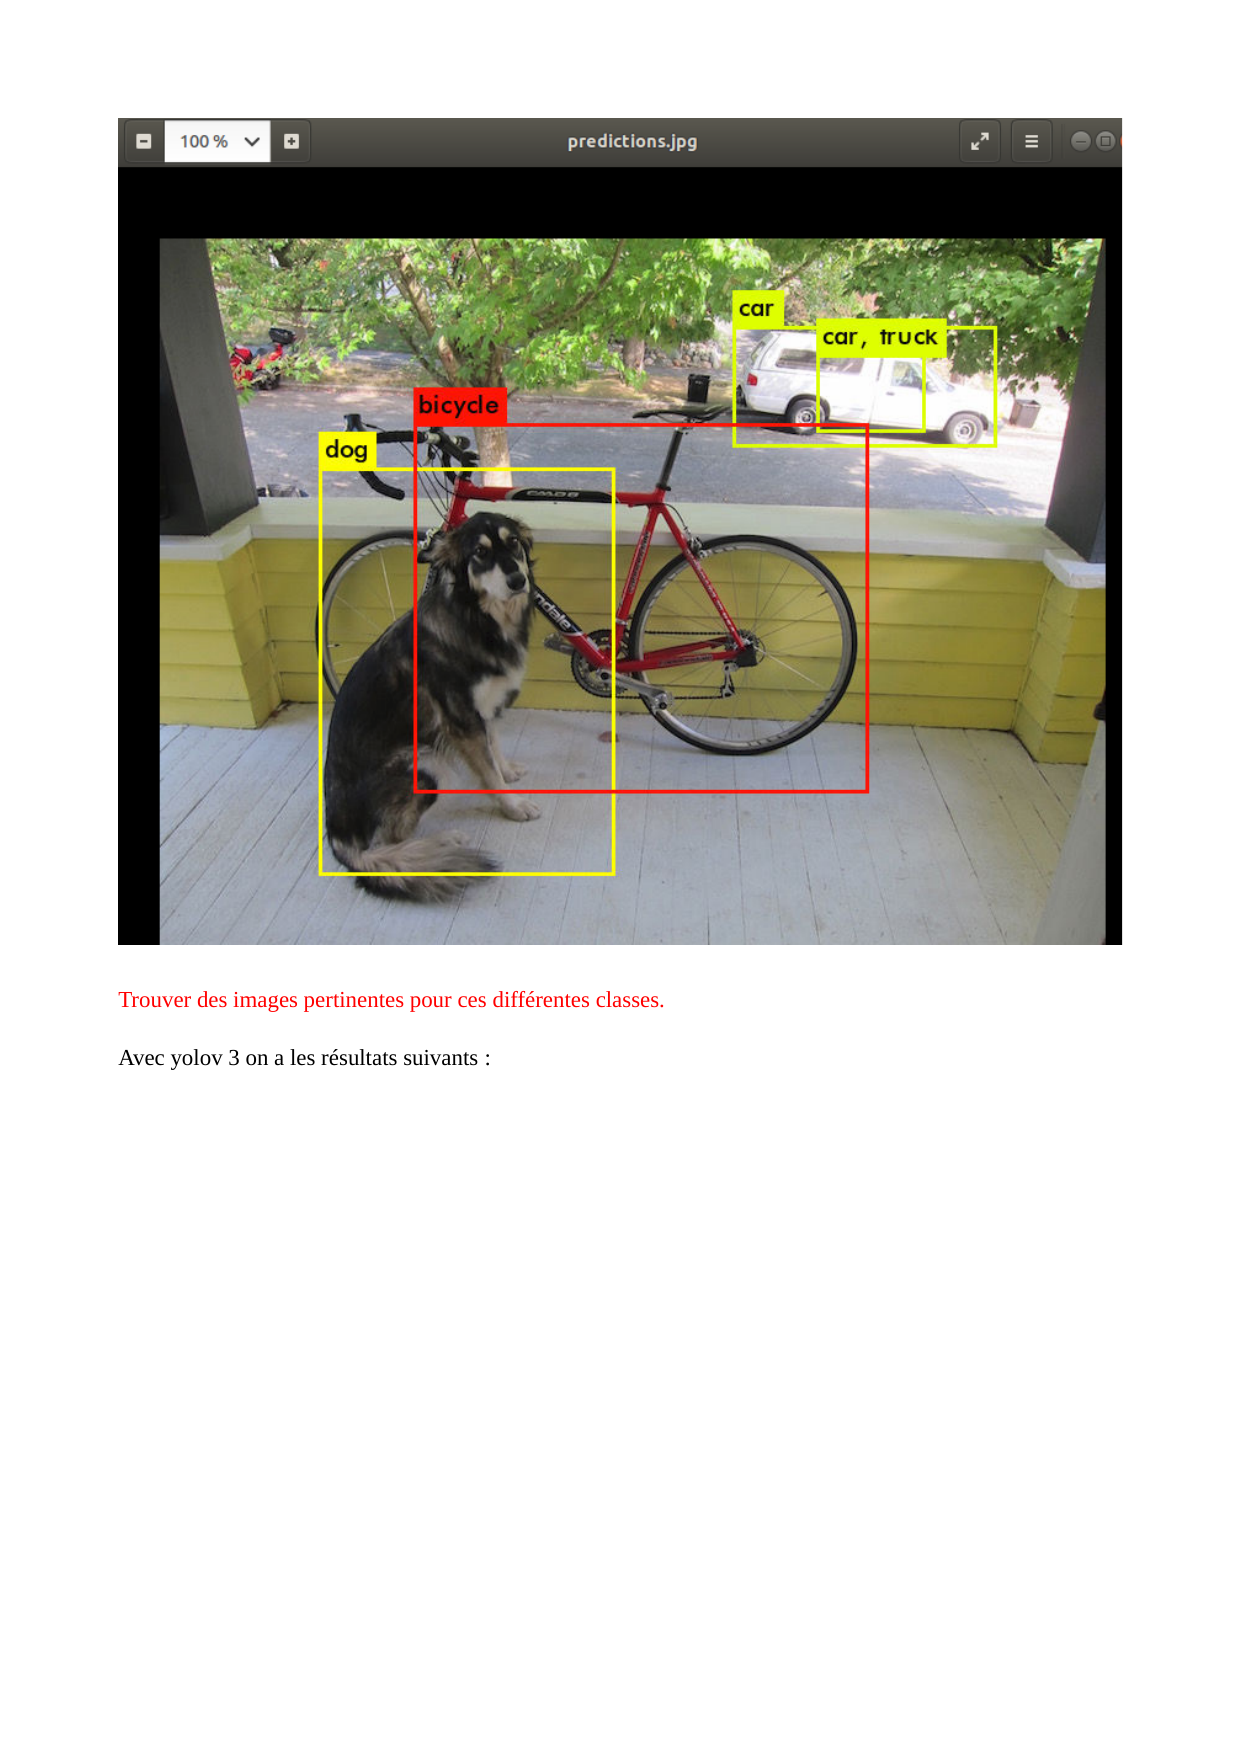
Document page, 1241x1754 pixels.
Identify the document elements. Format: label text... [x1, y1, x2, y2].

text Trouver des images pertinentes pour ces différentes classes. [118, 986, 1122, 1012]
picture [118, 118, 1123, 945]
text Avec yolov 3 on a les résultats suivants : [118, 1044, 1122, 1070]
